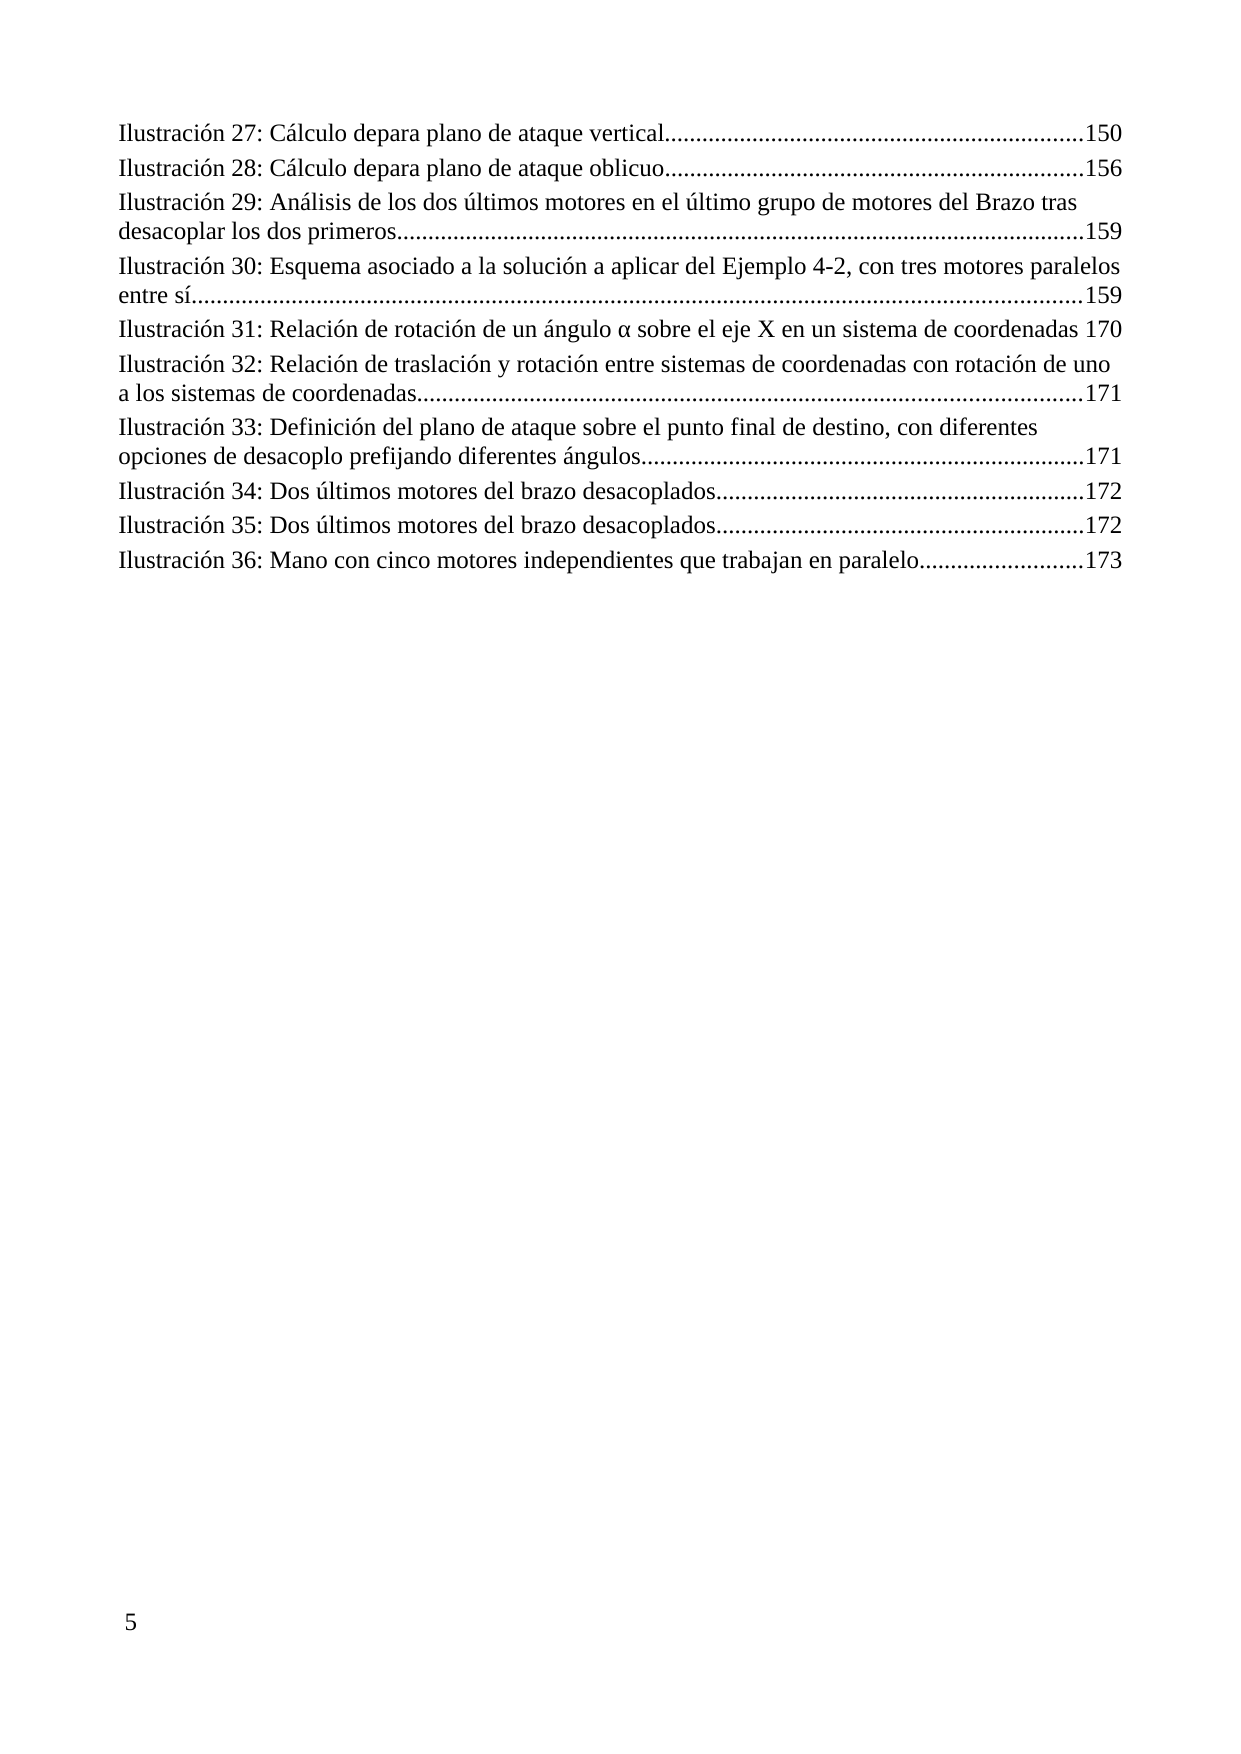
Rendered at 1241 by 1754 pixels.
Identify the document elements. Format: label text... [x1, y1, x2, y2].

text Ilustración 28: Cálculo depara plano de ataque oblicuo 156 [118, 153, 1122, 182]
text Ilustración 27: Cálculo depara plano de ataque vertical 150 [118, 118, 1122, 147]
text Ilustración 30: Esquema asociado a la solución a aplicar del Ejemplo 4-2, con tres motores paralelos entre sí 159 [118, 251, 1122, 308]
text Ilustración 36: Mano con cinco motores independientes que trabajan en paralelo 173 [118, 545, 1122, 574]
text Ilustración 33: Definición del plano de ataque sobre el punto final de destino, con diferentes opciones de desacoplo prefijando diferentes ángulos 171 [118, 412, 1122, 470]
text Ilustración 34: Dos últimos motores del brazo desacoplados 172 [118, 476, 1122, 505]
text Ilustración 31: Relación de rotación de un ángulo α sobre el eje X en un sistema de coordenadas 170 [118, 314, 1122, 343]
text Ilustración 35: Dos últimos motores del brazo desacoplados 172 [118, 511, 1122, 539]
text Ilustración 32: Relación de traslación y rotación entre sistemas de coordenadas con rotación de uno a los sistemas de coordenadas 171 [118, 349, 1122, 407]
text Ilustración 29: Análisis de los dos últimos motores en el último grupo de motores del Brazo tras desacoplar los dos primeros 159 [118, 187, 1122, 245]
